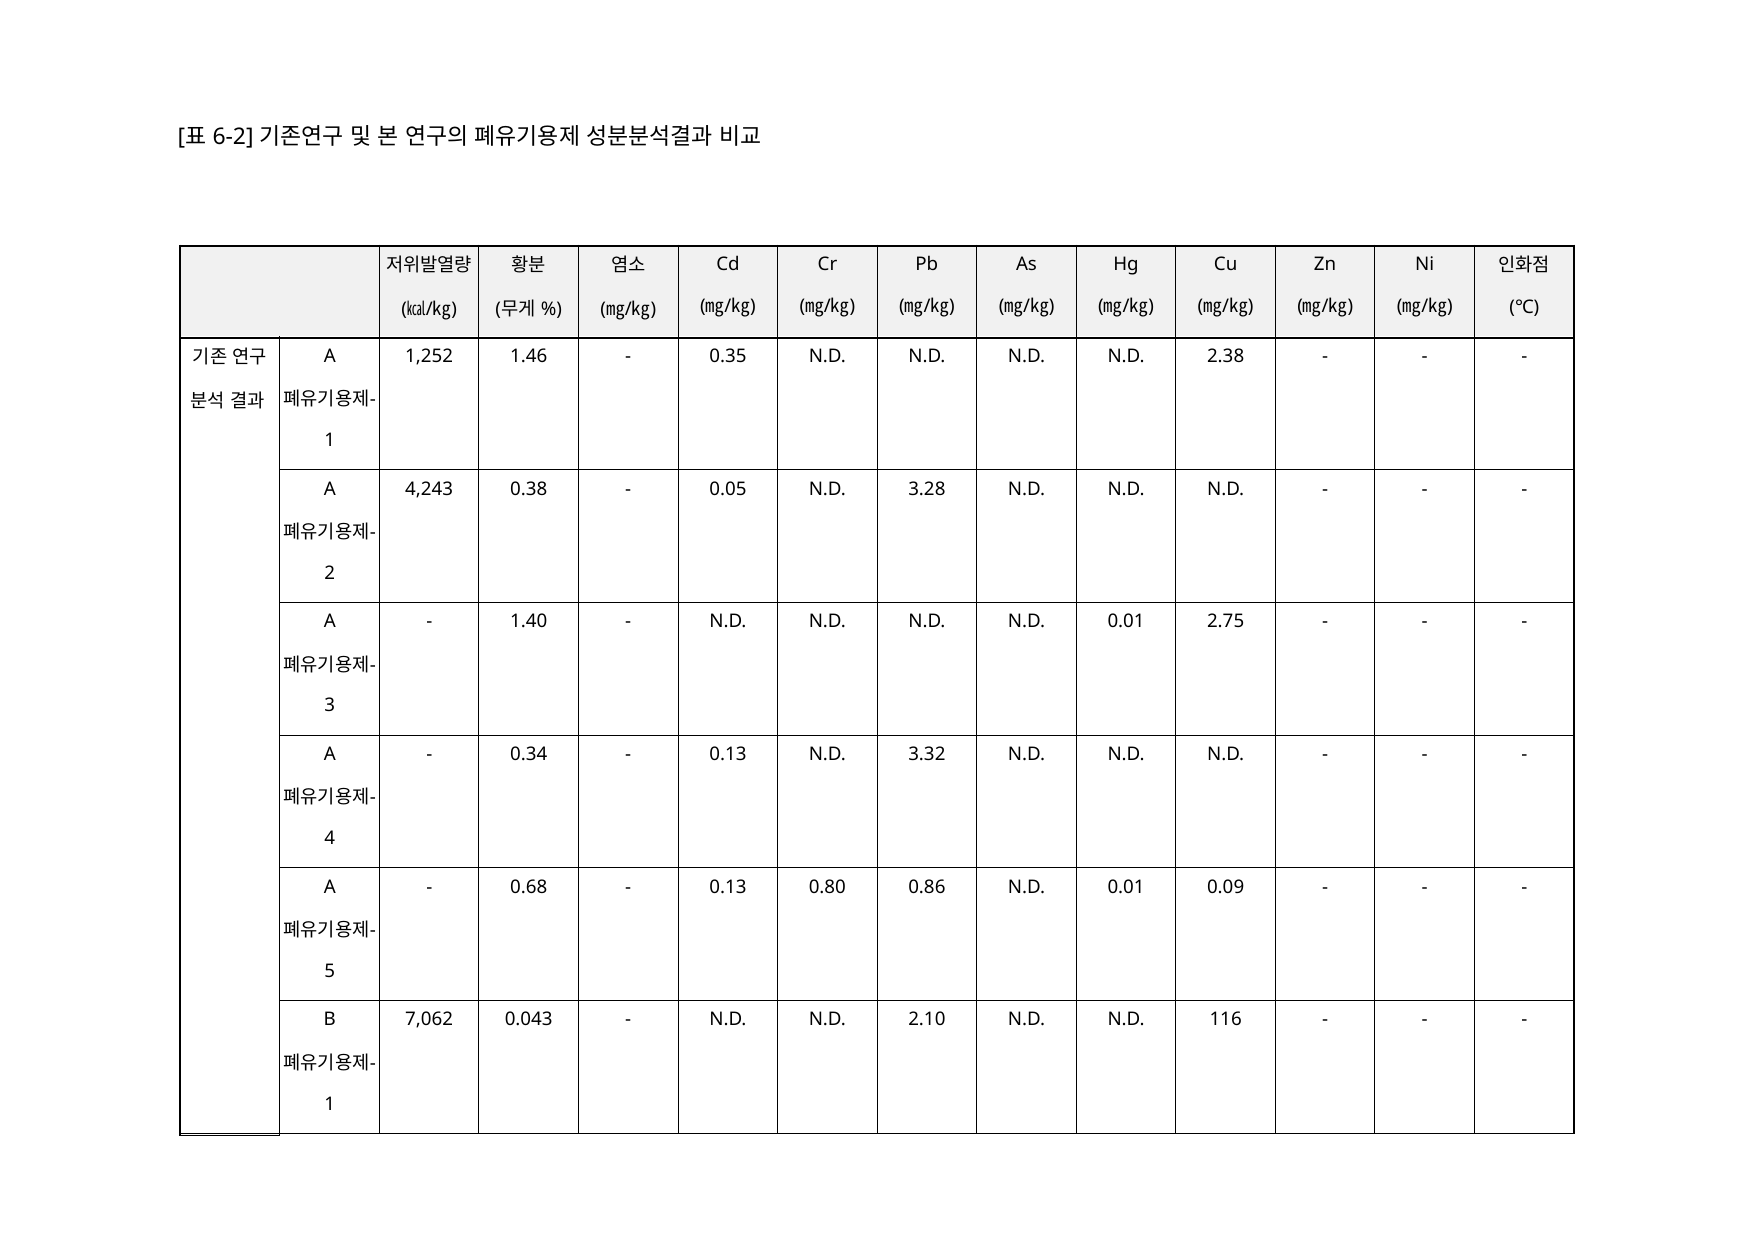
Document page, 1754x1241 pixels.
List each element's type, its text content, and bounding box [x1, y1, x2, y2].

table_cell B 폐유기용제-1 [280, 1001, 379, 1133]
table_cell 2.75 [1176, 603, 1275, 734]
table_cell - [579, 868, 678, 1000]
table_cell 0.043 [479, 1001, 578, 1133]
table_cell 기존 연구 분석 결과 [181, 339, 279, 1133]
table_cell - [1276, 603, 1374, 734]
table_cell - [380, 868, 478, 1000]
table_cell 0.13 [679, 868, 777, 1000]
table_cell 0.80 [778, 868, 877, 1000]
table_cell N.D. [1077, 736, 1175, 867]
table_header 저위발열량 (㎉/㎏) [380, 247, 478, 336]
table_header Cu (㎎/㎏) [1176, 247, 1275, 336]
table_cell - [1475, 868, 1573, 1000]
table_cell 3.32 [878, 736, 976, 867]
table_cell 116 [1176, 1001, 1275, 1133]
table_cell 0.68 [479, 868, 578, 1000]
table_cell - [1475, 736, 1573, 867]
table_cell N.D. [977, 868, 1076, 1000]
table_cell 1.40 [479, 603, 578, 734]
table_cell - [1375, 603, 1474, 734]
table_header Cd (㎎/㎏) [679, 247, 777, 336]
table_cell N.D. [778, 603, 877, 734]
text [표 6-2] 기존연구 및 본 연구의 폐유기용제 성분분석결과 비교 [177, 118, 1577, 151]
table_cell N.D. [679, 1001, 777, 1133]
table_cell - [380, 603, 478, 734]
table_cell - [1375, 868, 1474, 1000]
table_cell - [1375, 470, 1474, 602]
table_cell N.D. [778, 736, 877, 867]
table_cell 4,243 [380, 470, 478, 602]
table_cell - [579, 603, 678, 734]
table_header 인화점 (℃) [1475, 247, 1573, 336]
table_cell 0.01 [1077, 603, 1175, 734]
table_cell A 폐유기용제-2 [280, 470, 379, 602]
table_cell - [1276, 1001, 1374, 1133]
table_cell 7,062 [380, 1001, 478, 1133]
table_cell N.D. [1077, 339, 1175, 469]
table_cell - [1475, 339, 1573, 469]
table_header Pb (㎎/㎏) [878, 247, 976, 336]
table_cell N.D. [977, 1001, 1076, 1133]
table_cell - [579, 339, 678, 469]
table_cell N.D. [977, 603, 1076, 734]
table_cell N.D. [1176, 736, 1275, 867]
table_cell A 폐유기용제-3 [280, 603, 379, 734]
table_header Ni (㎎/㎏) [1375, 247, 1474, 336]
table_cell 0.35 [679, 339, 777, 469]
table_cell A 폐유기용제-4 [280, 736, 379, 867]
table_cell 0.01 [1077, 868, 1175, 1000]
table_cell - [1276, 470, 1374, 602]
table_cell - [1475, 1001, 1573, 1133]
table_header [181, 247, 379, 336]
table_cell N.D. [778, 470, 877, 602]
table_cell 0.13 [679, 736, 777, 867]
table_cell - [1375, 736, 1474, 867]
table_cell N.D. [679, 603, 777, 734]
table_cell A 폐유기용제-1 [280, 339, 379, 469]
table_cell 1.46 [479, 339, 578, 469]
table_cell N.D. [977, 736, 1076, 867]
table_cell - [1276, 339, 1374, 469]
table_cell - [1276, 868, 1374, 1000]
table_cell A 폐유기용제-5 [280, 868, 379, 1000]
table_cell N.D. [1077, 470, 1175, 602]
table_cell N.D. [878, 339, 976, 469]
table_cell 0.38 [479, 470, 578, 602]
table_cell N.D. [1077, 1001, 1175, 1133]
table_cell - [1375, 1001, 1474, 1133]
table_header Zn (㎎/㎏) [1276, 247, 1374, 336]
table_cell - [579, 470, 678, 602]
table_header Cr (㎎/㎏) [778, 247, 877, 336]
table_cell 0.09 [1176, 868, 1275, 1000]
table_cell 0.34 [479, 736, 578, 867]
table_cell 3.28 [878, 470, 976, 602]
table_header Hg (㎎/㎏) [1077, 247, 1175, 336]
table_cell 2.10 [878, 1001, 976, 1133]
table_cell - [1475, 603, 1573, 734]
table_header 염소 (㎎/㎏) [579, 247, 678, 336]
table_cell 1,252 [380, 339, 478, 469]
table_header 황분 (무게 %) [479, 247, 578, 336]
table_header As (㎎/㎏) [977, 247, 1076, 336]
table_cell - [1375, 339, 1474, 469]
table_cell N.D. [778, 339, 877, 469]
table_cell N.D. [977, 470, 1076, 602]
table_cell 0.86 [878, 868, 976, 1000]
table_cell - [1276, 736, 1374, 867]
table_cell N.D. [1176, 470, 1275, 602]
table_cell - [579, 736, 678, 867]
table_cell N.D. [977, 339, 1076, 469]
table_cell 0.05 [679, 470, 777, 602]
table_cell - [1475, 470, 1573, 602]
table_cell N.D. [878, 603, 976, 734]
table_cell N.D. [778, 1001, 877, 1133]
table_cell 2.38 [1176, 339, 1275, 469]
table_cell - [380, 736, 478, 867]
table_cell - [579, 1001, 678, 1133]
